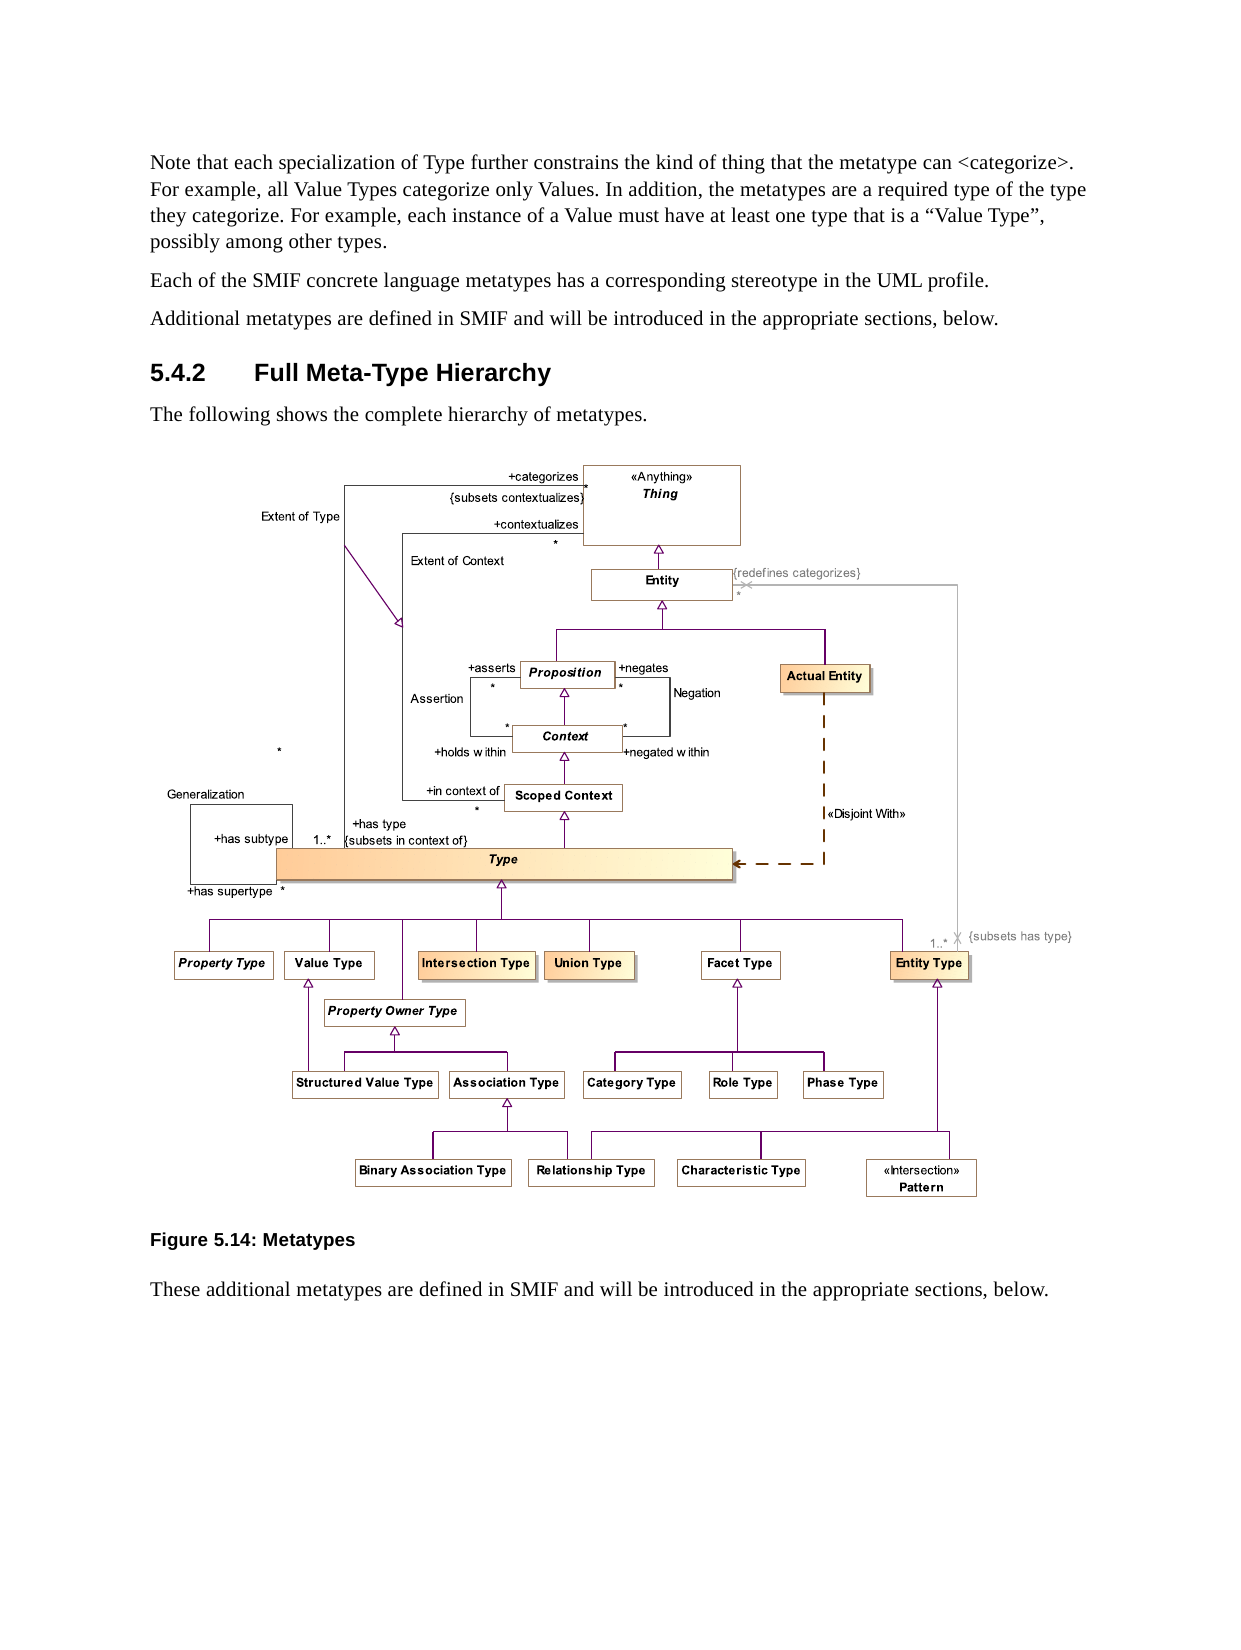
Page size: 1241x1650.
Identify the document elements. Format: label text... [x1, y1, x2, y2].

text Each of the SMIF concrete language metatypes has a corresponding stereotype in the UML profile. [150, 268, 1090, 292]
text [150, 439, 1090, 457]
text Note that each specialization of Type further constrains the kind of thing that the metatype can <categorize>. For example, all Value Types categorize only Values. In addition, the metatypes are a required type of the type they categorize. For example, each instance of a Value must have at least one type that is a “Value Type”, possibly among other types. [150, 150, 1090, 253]
text Additional metatypes are defined in SMIF and will be introduced in the appropriate sections, below. [150, 306, 1090, 330]
text These additional metatypes are defined in SMIF and will be introduced in the appropriate sections, below. [150, 1251, 1090, 1301]
text Figure 5.14: Metatypes [150, 1223, 1090, 1251]
subtitle Full Meta-Type Hierarchy [150, 358, 1090, 387]
text The following shows the complete hierarchy of metatypes. [150, 401, 1090, 425]
